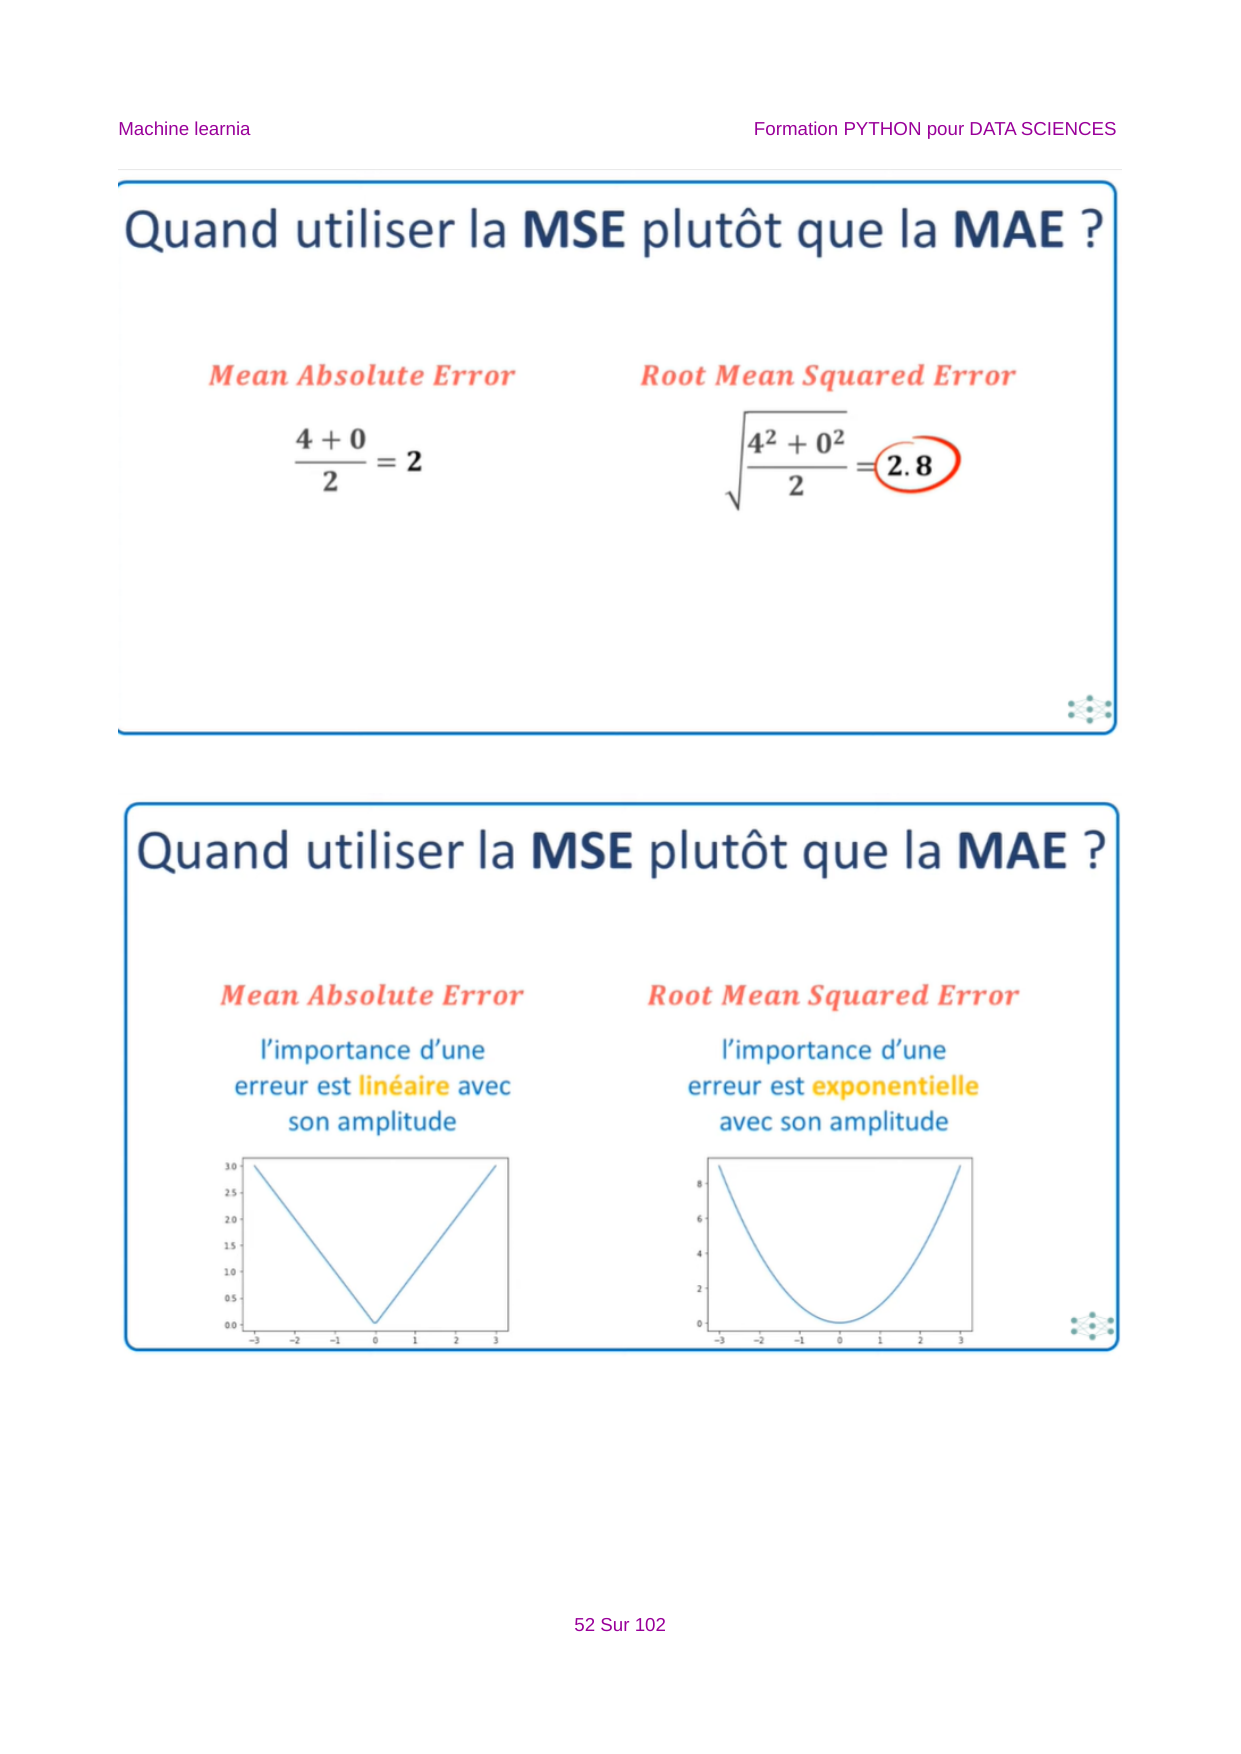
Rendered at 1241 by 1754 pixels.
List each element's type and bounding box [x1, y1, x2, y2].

picture [118, 169, 1122, 737]
picture [118, 792, 1122, 1359]
